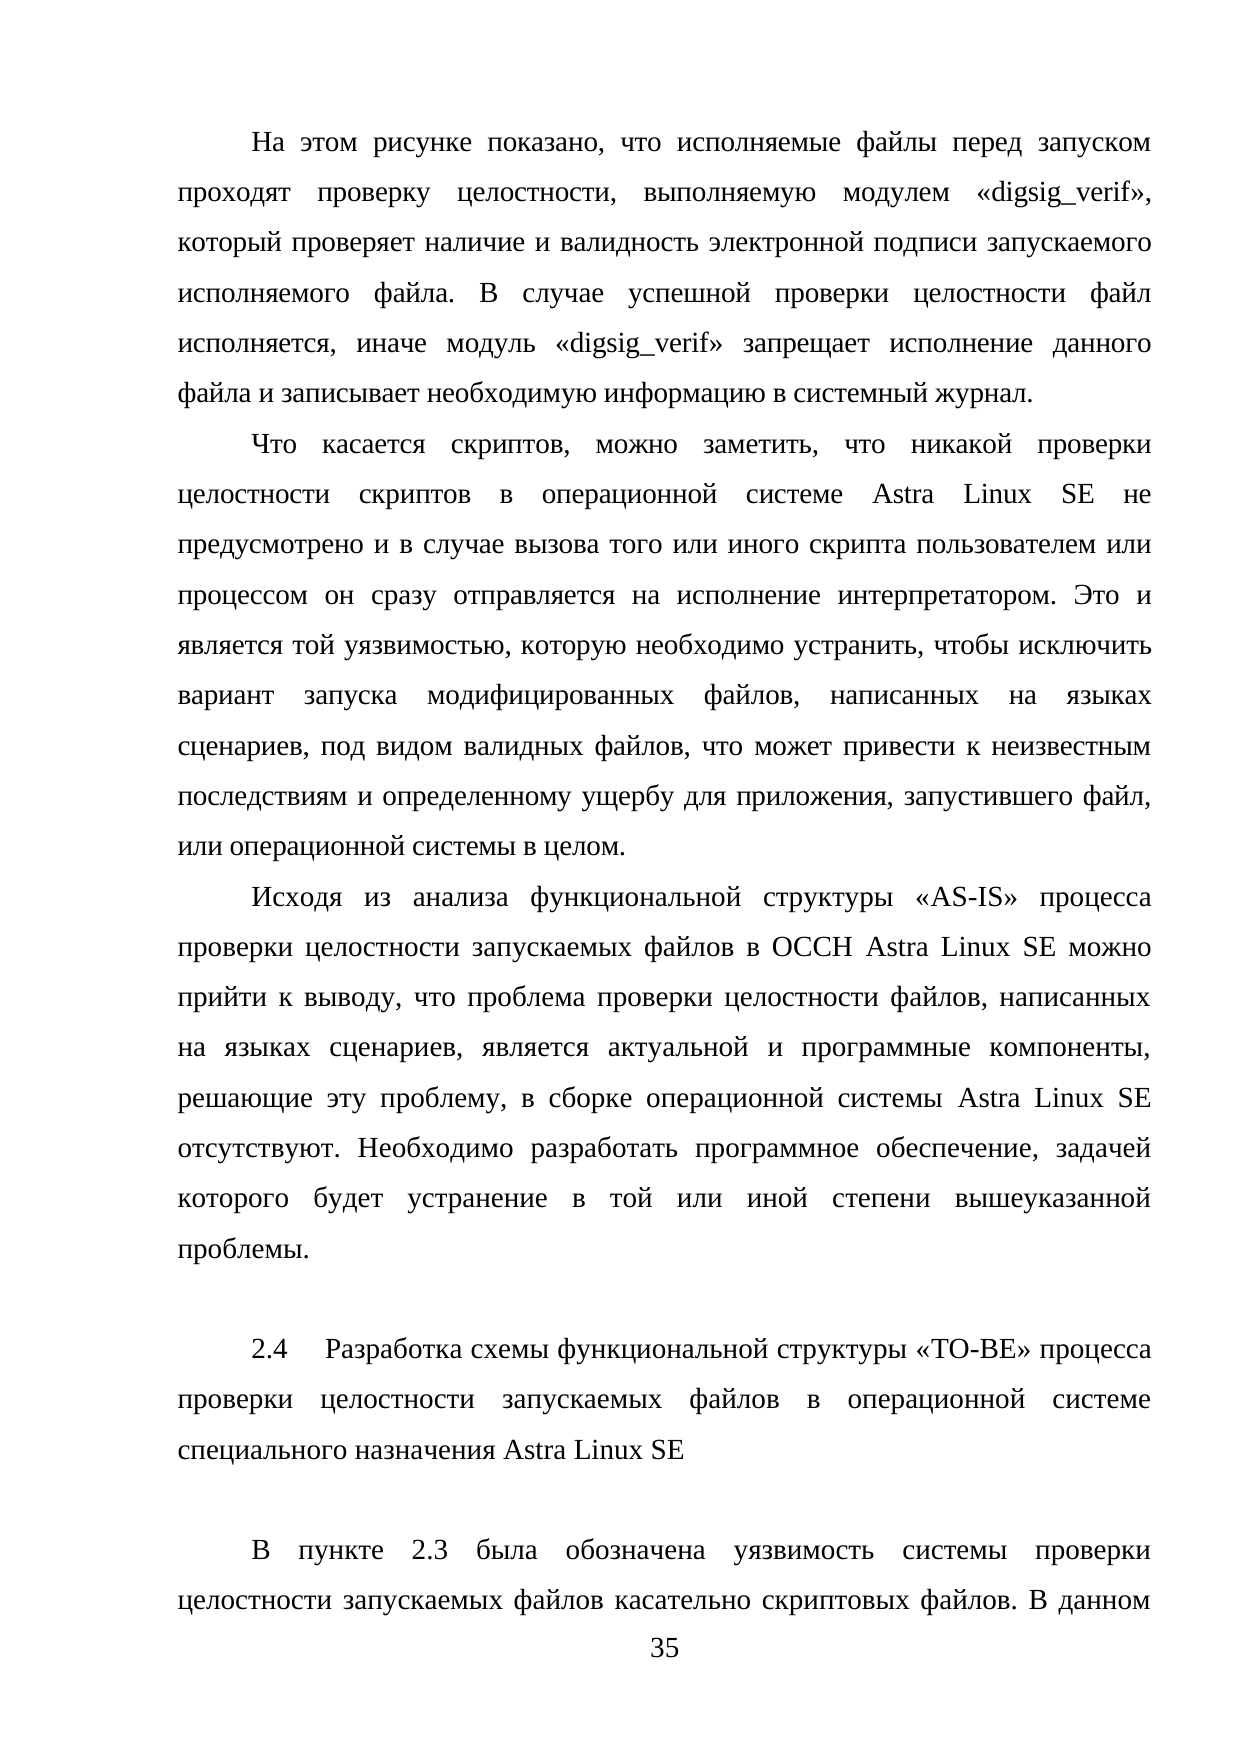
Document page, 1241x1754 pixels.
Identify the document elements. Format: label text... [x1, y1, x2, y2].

text Исходя из анализа функциональной структуры «AS-IS» процесса проверки целостности запускаемых файлов в ОССН Astra Linux SE можно прийти к выводу, что проблема проверки целостности файлов, написанных на языках сценариев, является актуальной и программные компоненты, решающие эту проблему, в сборке операционной системы Astra Linux SE отсутствуют. Необходимо разработать программное обеспечение, задачей которого будет устранение в той или иной степени вышеуказанной проблемы. [177, 879, 1152, 1264]
text Что касается скриптов, можно заметить, что никакой проверки целостности скриптов в операционной системе Astra Linux SE не предусмотрено и в случае вызова того или иного скрипта пользователем или процессом он сразу отправляется на исполнение интерпретатором. Это и является той уязвимостью, которую необходимо устранить, чтобы исключить вариант запуска модифицированных файлов, написанных на языках сценариев, под видом валидных файлов, что может привести к неизвестным последствиям и определенному ущербу для приложения, запустившего файл, или операционной системы в целом. [177, 426, 1152, 862]
subtitle Разработка схемы функциональной структуры «TO-BE» процесса проверки целостности запускаемых файлов в операционной системе специального назначения Astra Linux SE [177, 1331, 1152, 1465]
text В пункте 2.3 была обозначена уязвимость системы проверки целостности запускаемых файлов касательно скриптовых файлов. В данном [177, 1532, 1152, 1616]
text На этом рисунке показано, что исполняемые файлы перед запуском проходят проверку целостности, выполняемую модулем «digsig_verif», который проверяет наличие и валидность электронной подписи запускаемого исполняемого файла. В случае успешной проверки целостности файл исполняется, иначе модуль «digsig_verif» запрещает исполнение данного файла и записывает необходимую информацию в системный журнал. [177, 124, 1152, 409]
